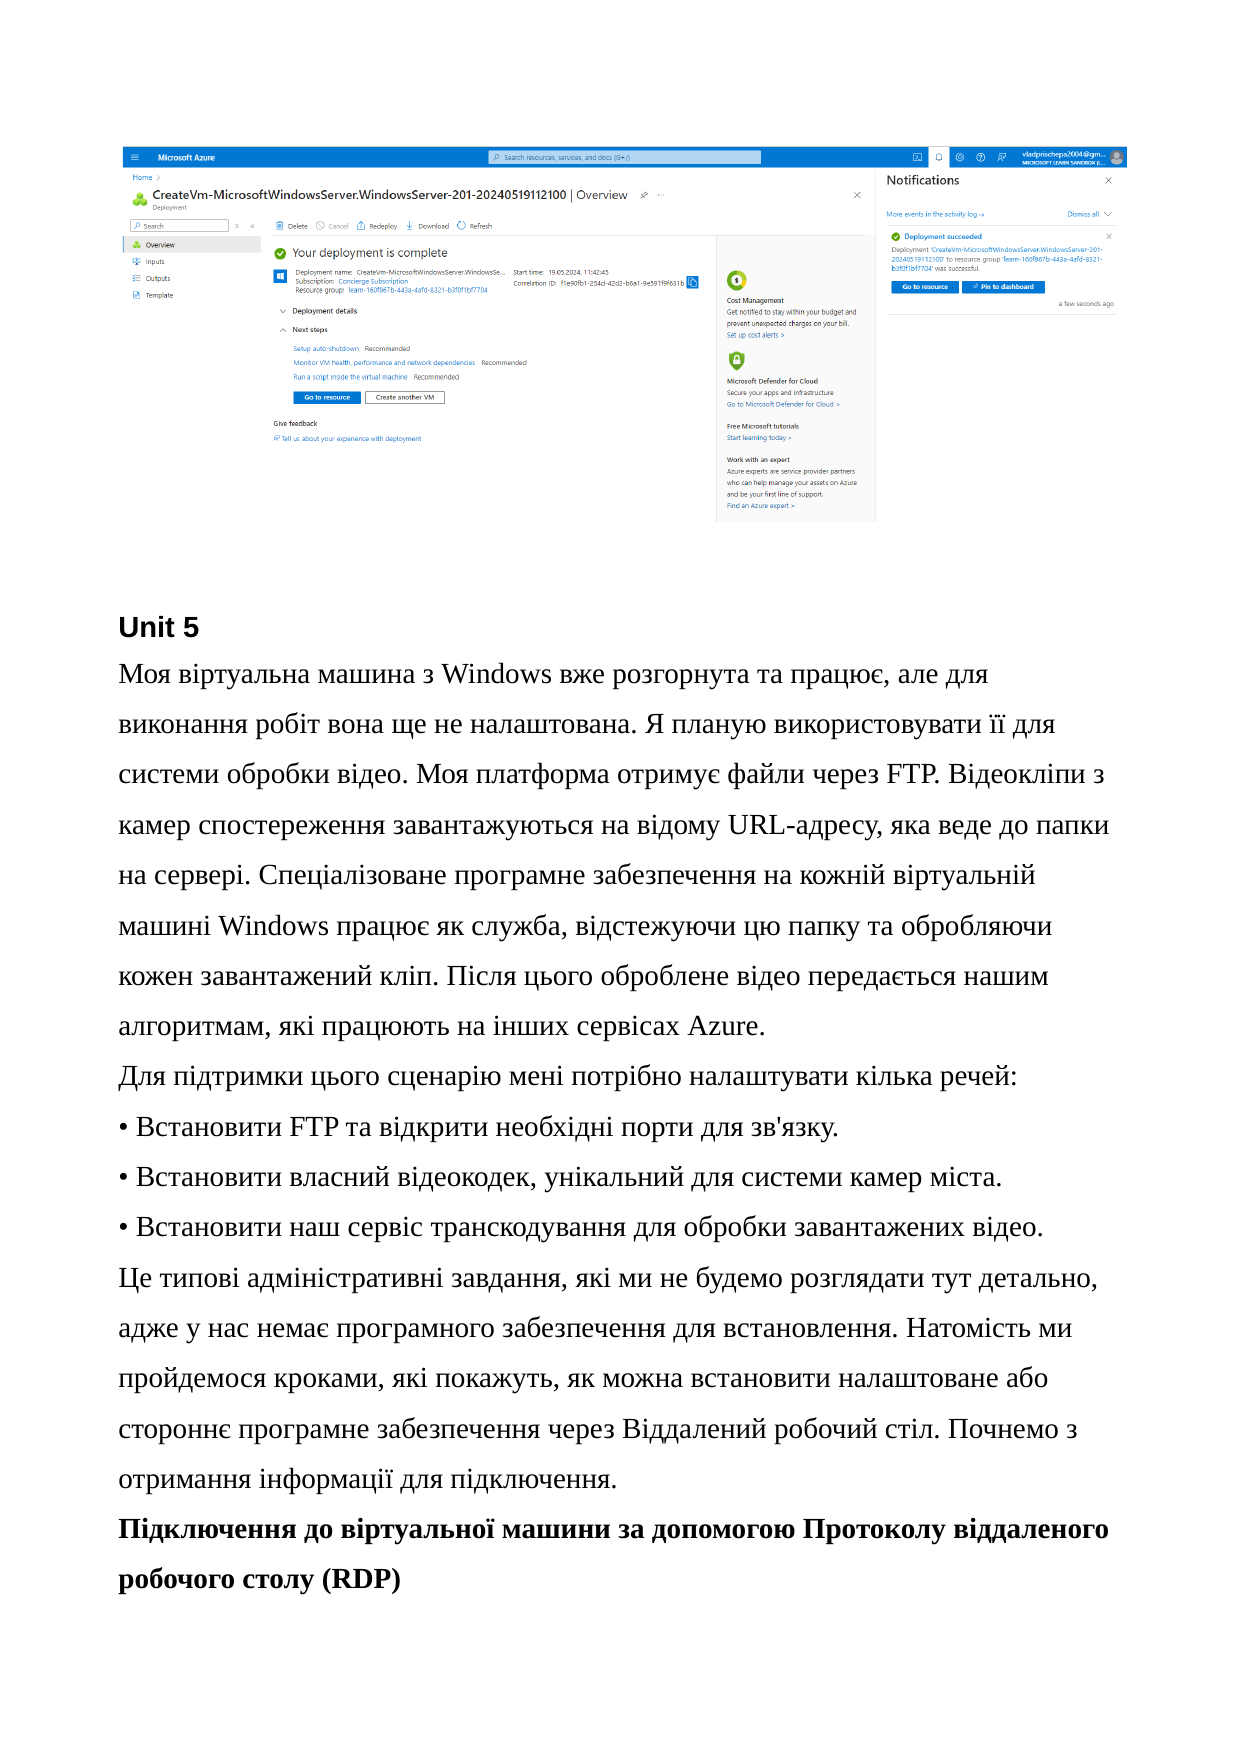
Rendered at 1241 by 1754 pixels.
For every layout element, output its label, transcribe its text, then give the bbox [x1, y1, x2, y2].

subtitle Unit 5 [118, 610, 1122, 643]
picture [122, 146, 1127, 522]
text Моя віртуальна машина з Windows вже розгорнута та працює, але для виконання робіт вона ще не налаштована. Я планую використовувати її для системи обробки відео. Моя платформа отримує файли через FTP. Відеокліпи з камер спостереження завантажуються на відому URL-адресу, яка веде до папки на сервері. Спеціалізоване програмне забезпечення на кожній віртуальній машині Windows працює як служба, відстежуючи цю папку та обробляючи кожен завантажений кліп. Після цього оброблене відео передається нашим алгоритмам, які працюють на інших сервісах Azure. [118, 656, 1122, 1042]
text • Встановити FTP та відкрити необхідні порти для зв'язку. [118, 1109, 1122, 1142]
text Для підтримки цього сценарію мені потрібно налаштувати кілька речей: [118, 1058, 1122, 1092]
text • Встановити наш сервіс транскодування для обробки завантажених відео. [118, 1209, 1122, 1243]
text Підключення до віртуальної машини за допомогою Протоколу віддаленого робочого столу (RDP) [118, 1511, 1122, 1595]
text • Встановити власний відеокодек, унікальний для системи камер міста. [118, 1159, 1122, 1193]
text Це типові адміністративні завдання, які ми не будемо розглядати тут детально, адже у нас немає програмного забезпечення для встановлення. Натомість ми пройдемося кроками, які покажуть, як можна встановити налаштоване або стороннє програмне забезпечення через Віддалений робочий стіл. Почнемо з отримання інформації для підключення. [118, 1260, 1122, 1494]
